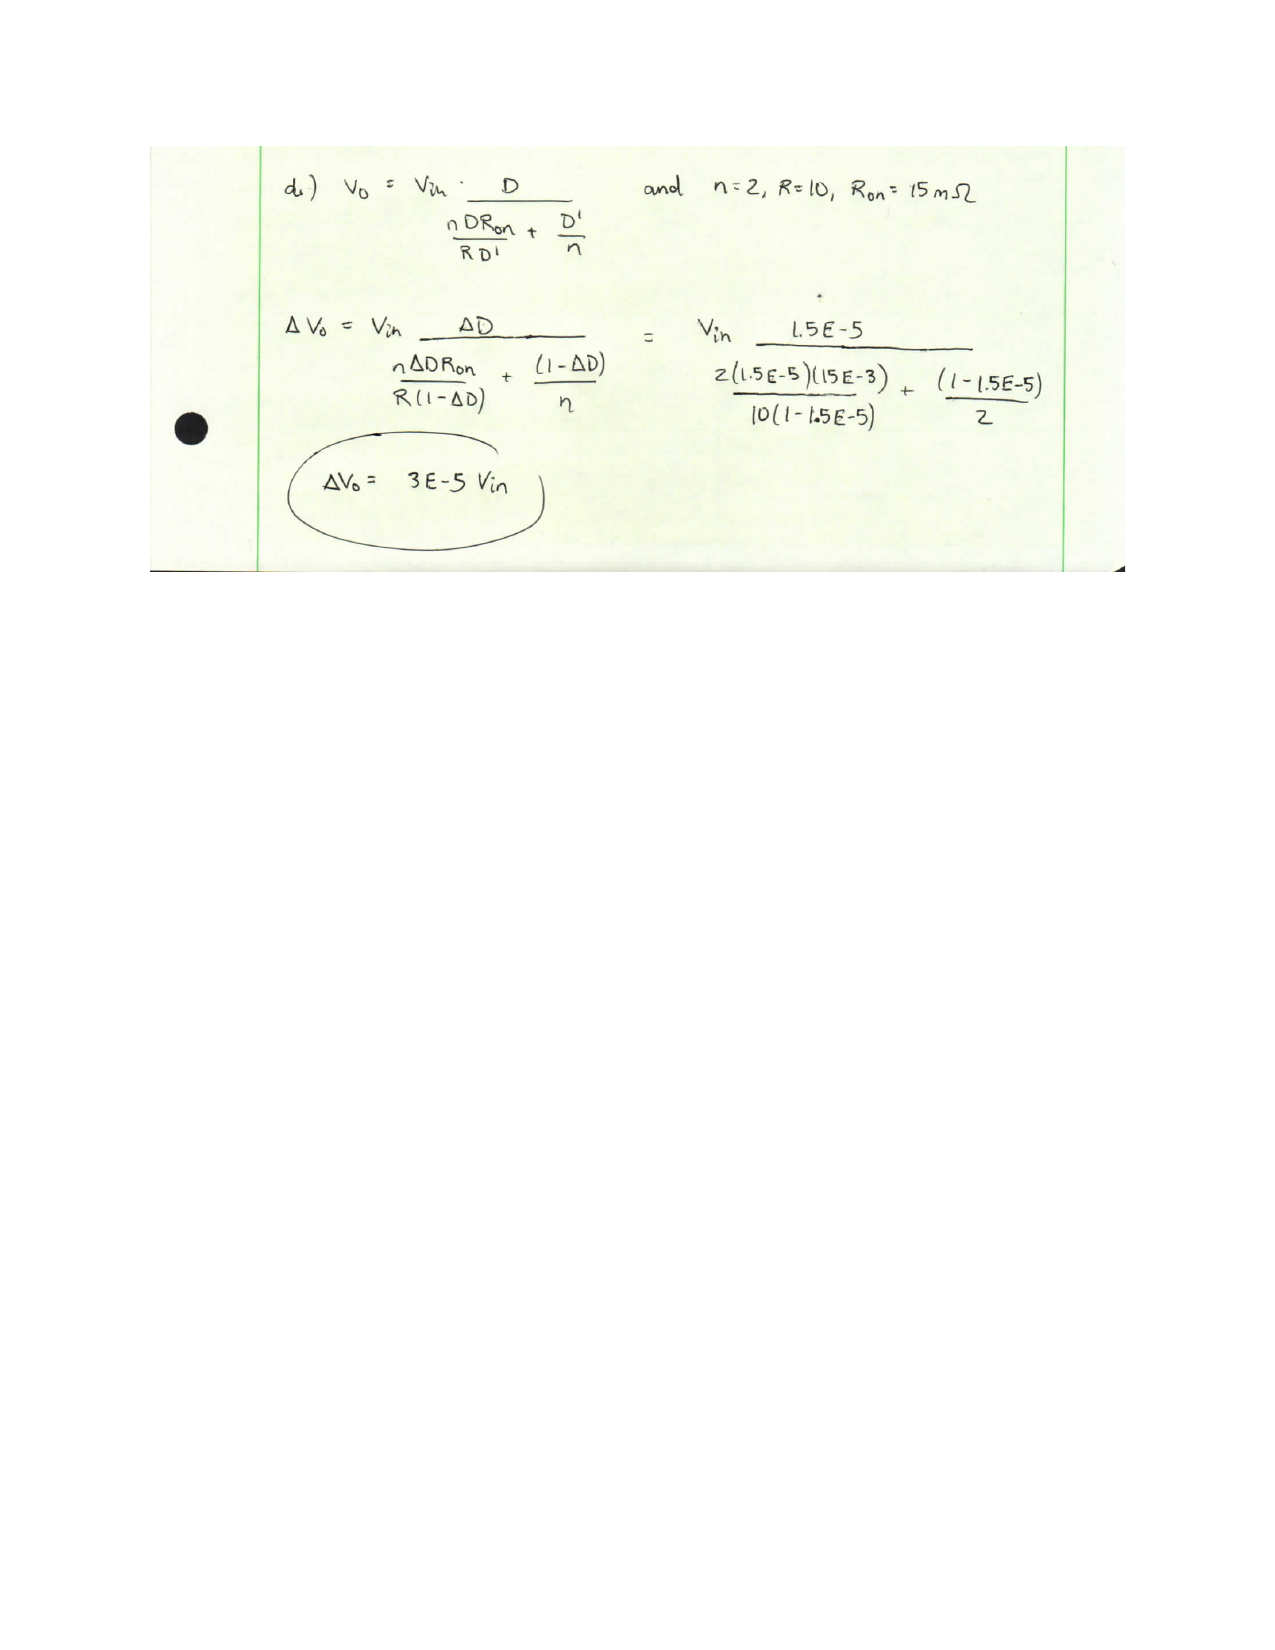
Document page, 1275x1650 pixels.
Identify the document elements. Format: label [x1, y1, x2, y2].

picture [150, 146, 1125, 572]
